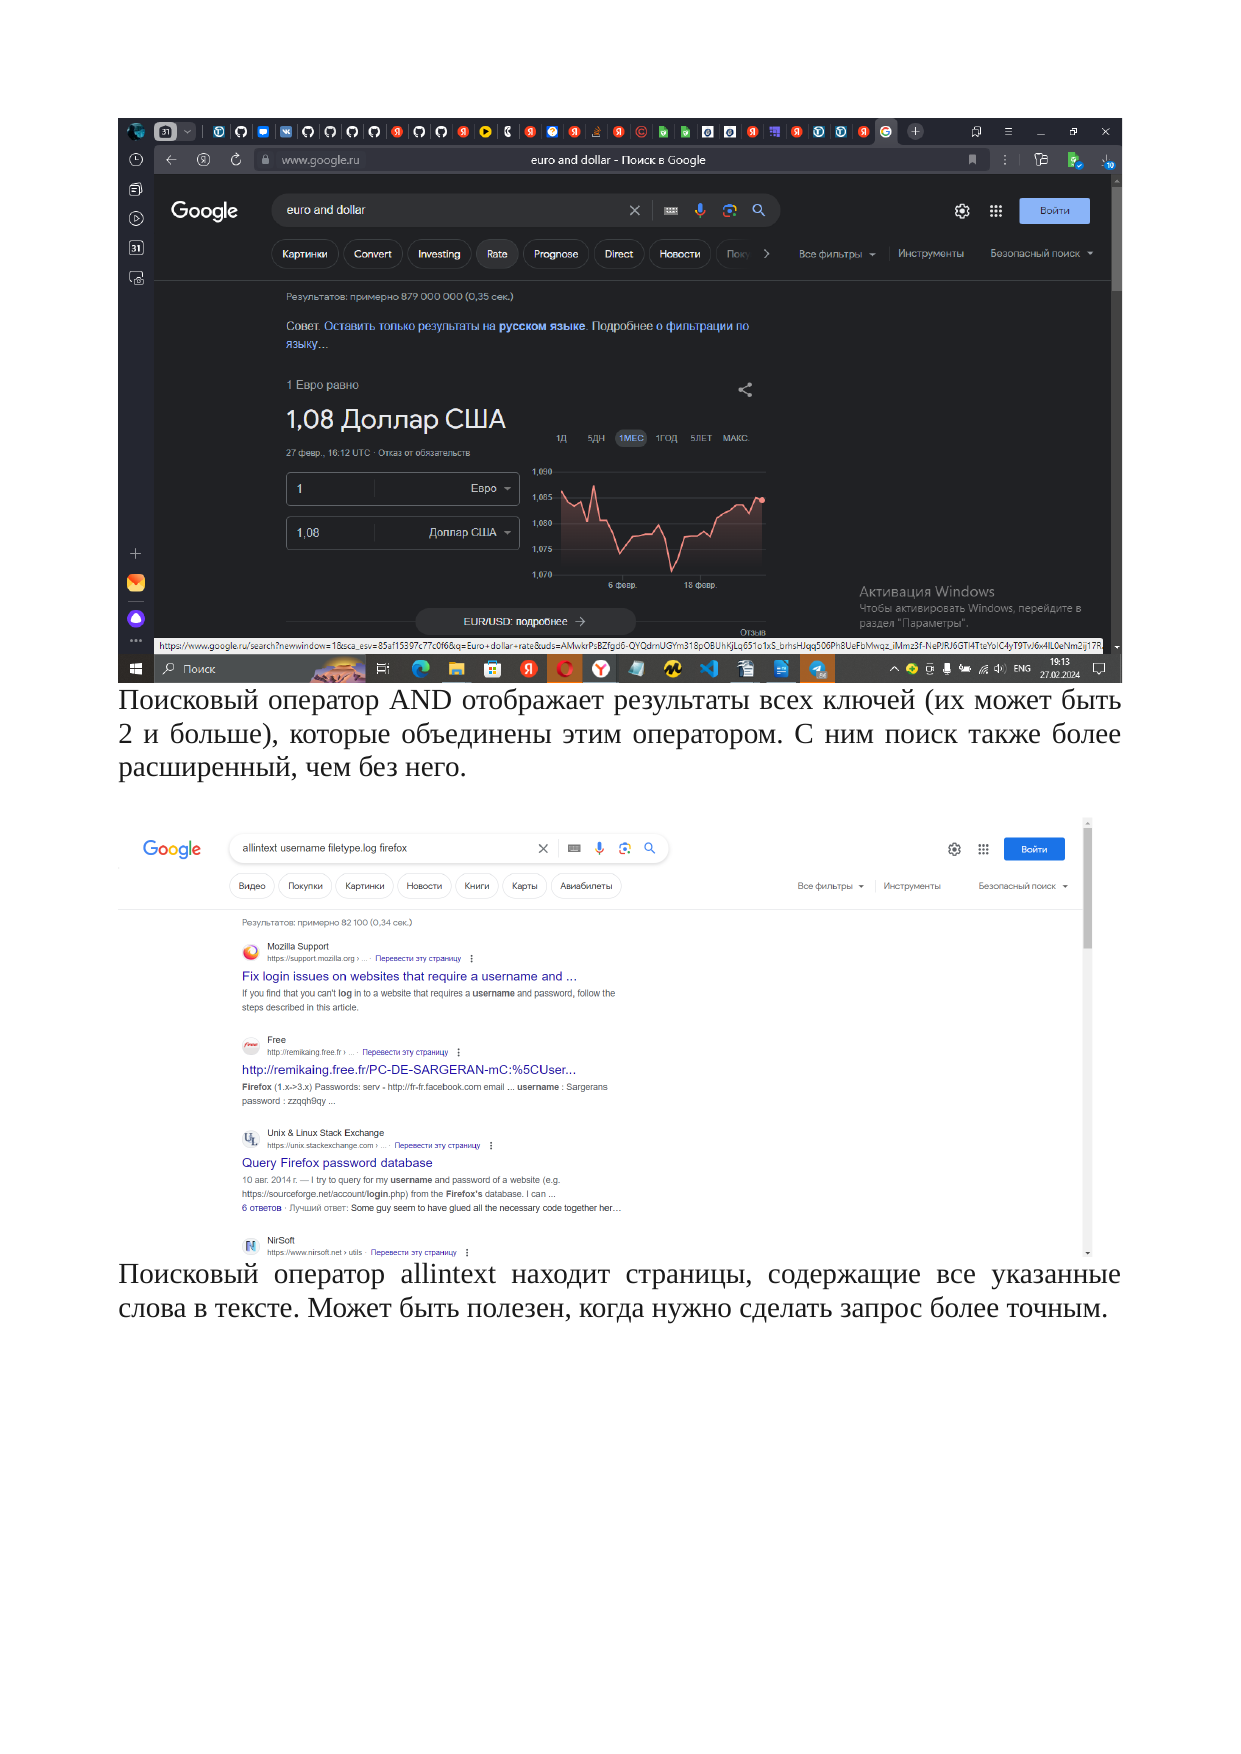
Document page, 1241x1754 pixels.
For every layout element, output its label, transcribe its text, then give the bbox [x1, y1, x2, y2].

picture [118, 816, 1093, 1257]
picture [118, 118, 1123, 683]
text Поисковый оператор allintext находит страницы, содержащие все указанные слова в тексте. Может быть полезен, когда нужно сделать запрос более точным. [118, 1257, 1122, 1324]
text Поисковый оператор AND отображает результаты всех ключей (их может быть 2 и больше), которые объединены этим оператором. С ним поиск также более расширенный, чем без него. [118, 683, 1122, 783]
